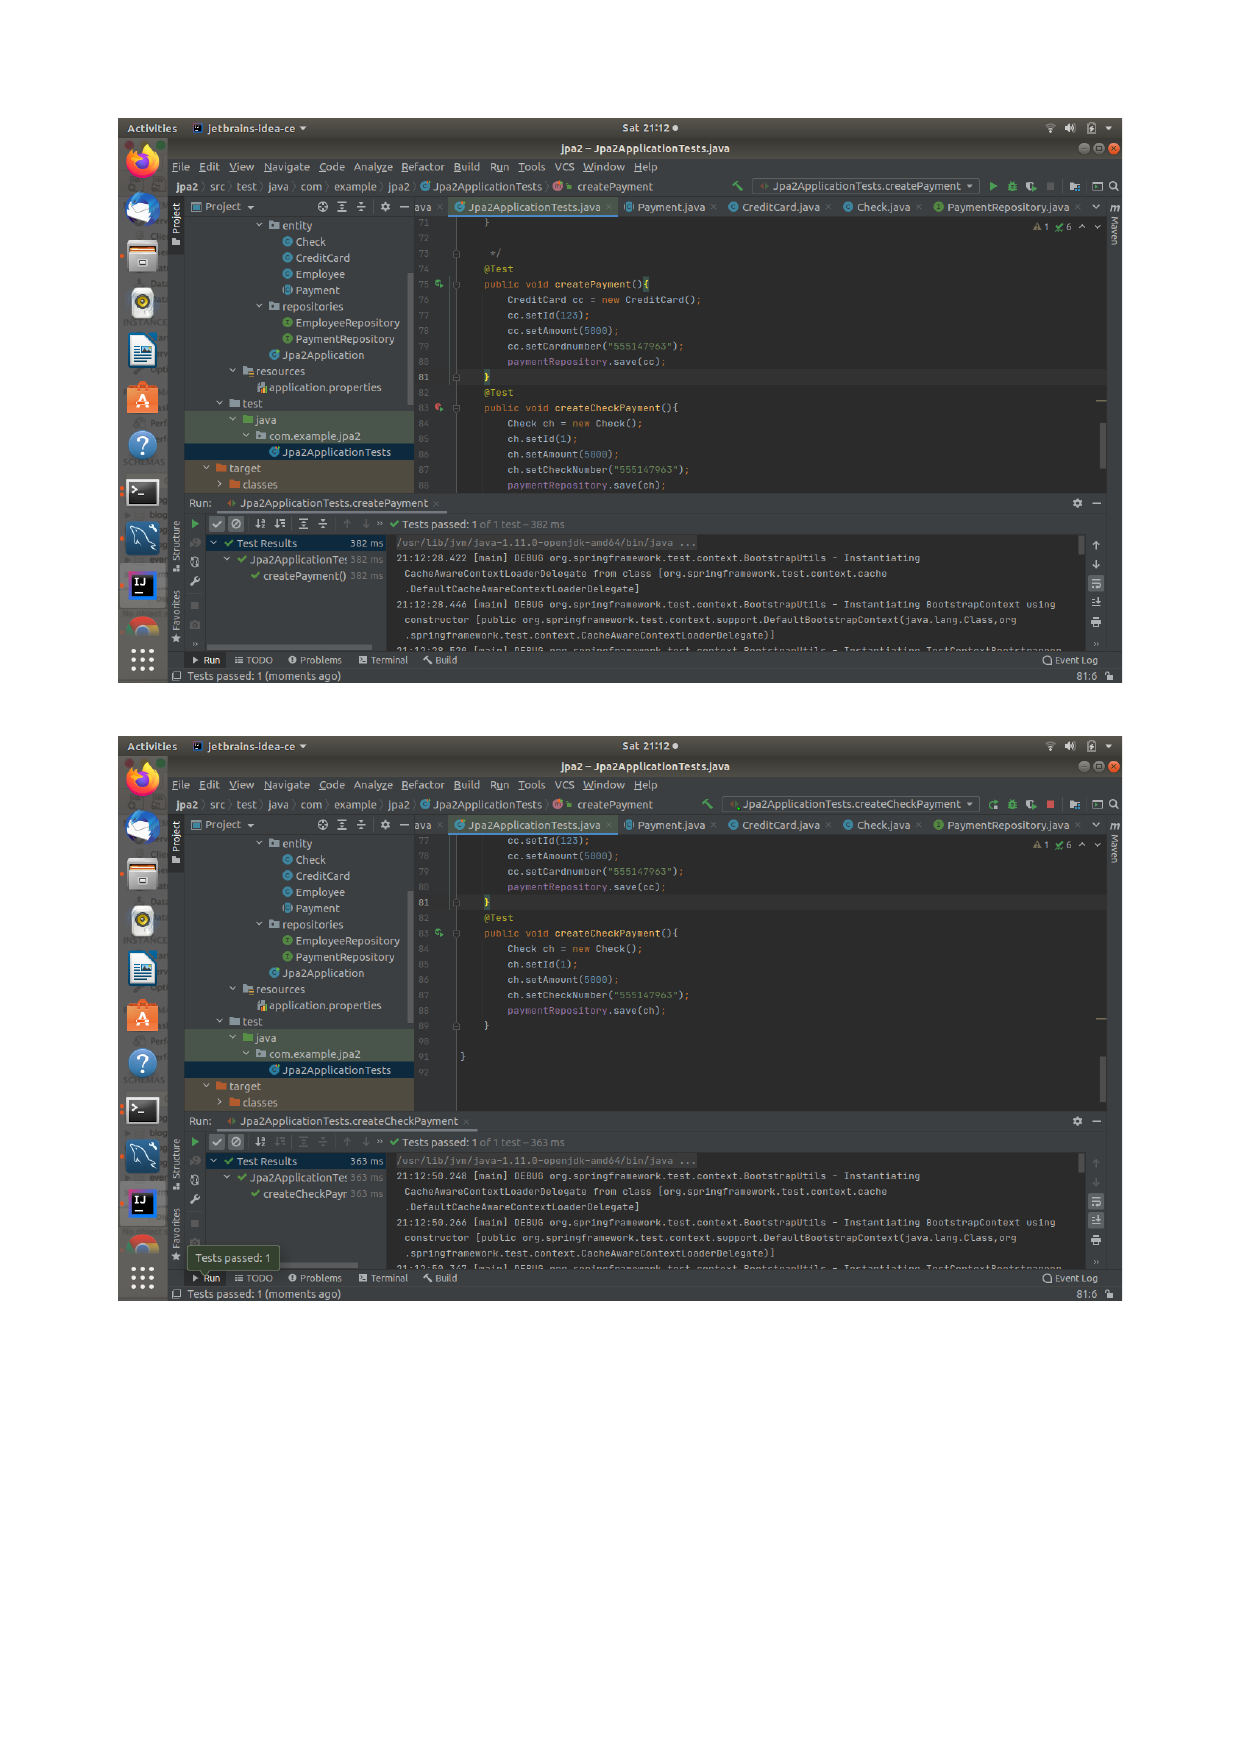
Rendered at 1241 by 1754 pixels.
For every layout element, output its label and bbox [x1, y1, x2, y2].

picture [118, 736, 1123, 1301]
picture [118, 118, 1123, 683]
